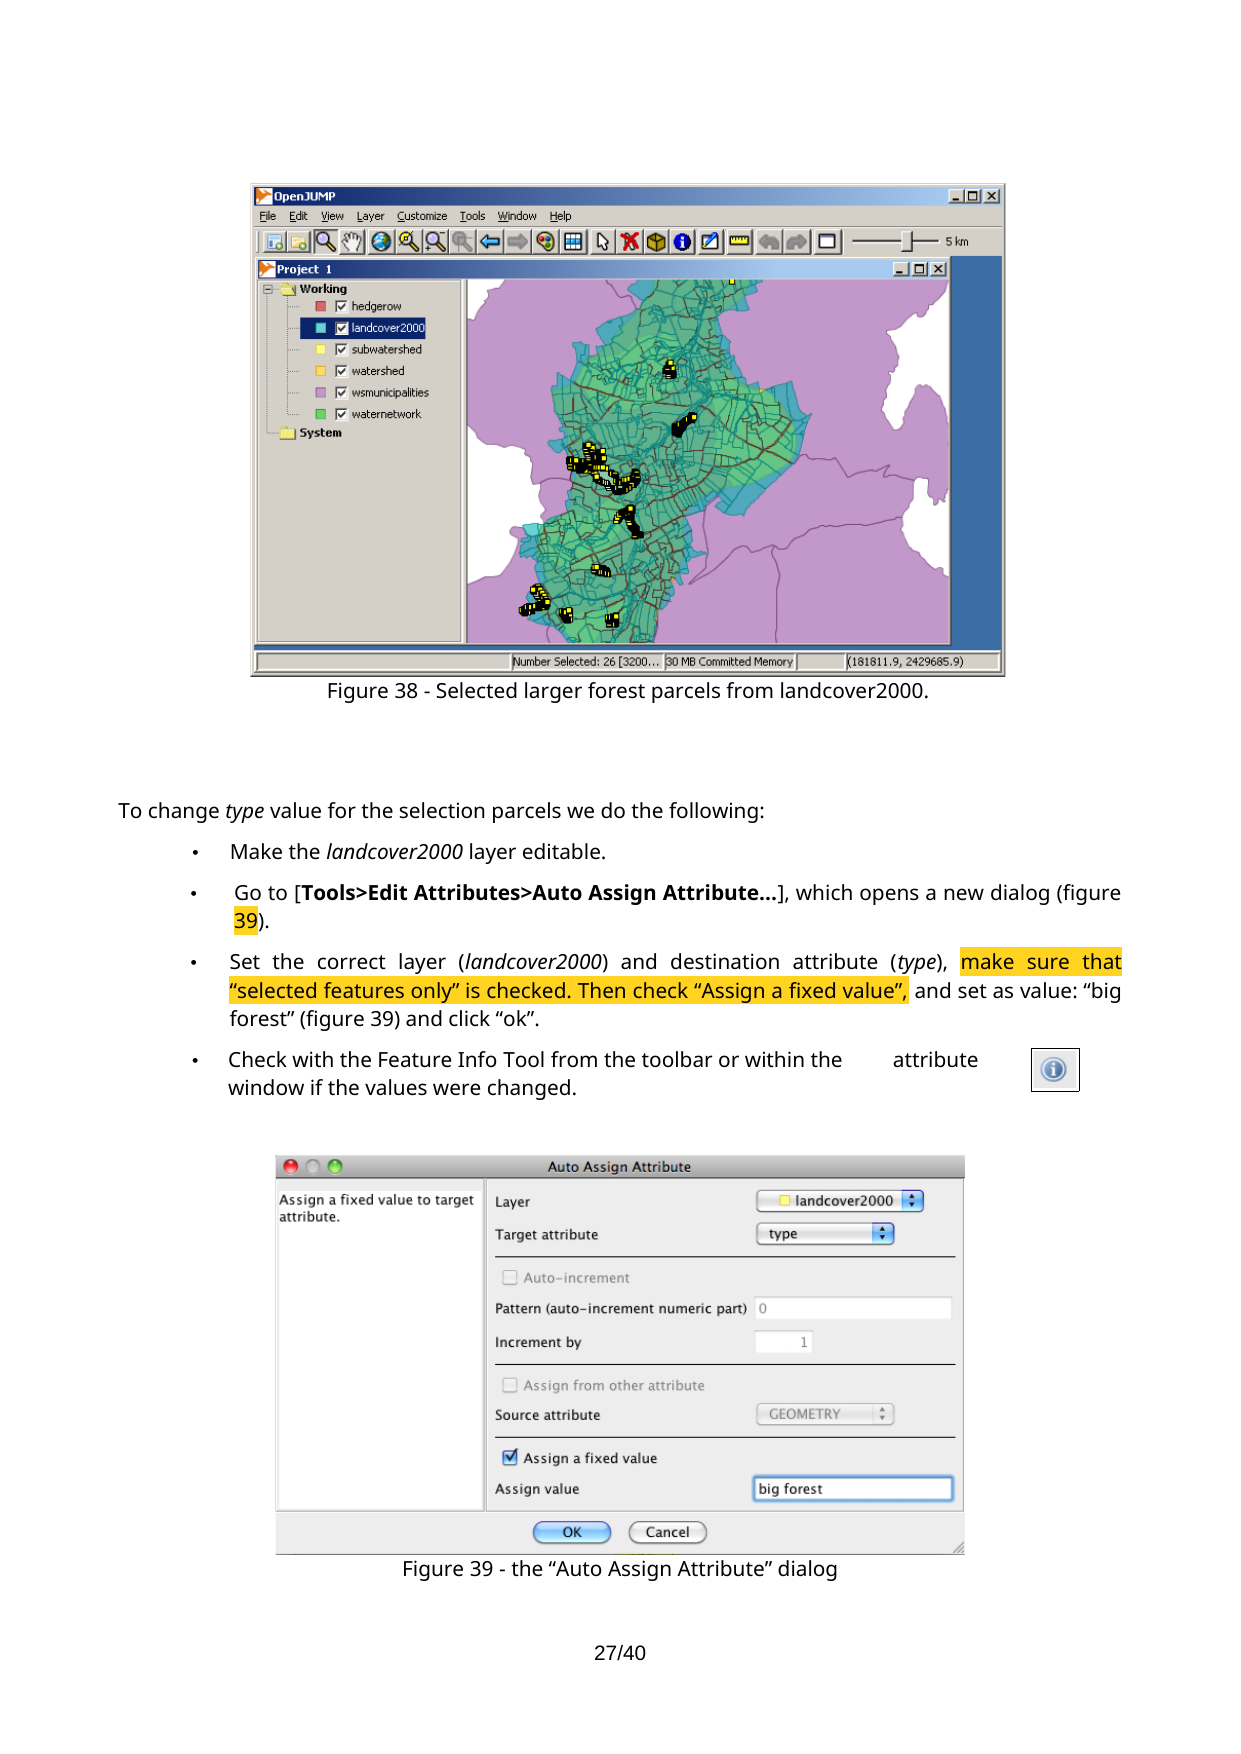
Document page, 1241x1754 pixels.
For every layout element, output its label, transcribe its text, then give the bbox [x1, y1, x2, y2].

list Check with the Feature Info Tool from the toolbar or within the attribute window if the values were changed. [192, 1045, 1122, 1102]
picture [250, 183, 1006, 677]
list Make the landcover2000 layer editable. [192, 837, 1122, 865]
picture [1033, 1051, 1077, 1088]
text Figure 38 - Selected larger forest parcels from landcover2000. [267, 677, 989, 705]
list Go to [Tools>Edit Attributes>Auto Assign Attribute...], which opens a new dialog (figure 39). [190, 878, 1122, 935]
picture [275, 1155, 965, 1555]
list Set the correct layer (landcover2000) and destination attribute (type), make sure that “selected features only” is checked. Then check “Assign a fixed value”, and set as value: “big forest” (figure 39) and click “ok”. [190, 947, 1122, 1033]
text Figure 39 - the “Auto Assign Attribute” dialog [292, 1555, 948, 1583]
list To change type value for the selection parcels we do the following: [118, 796, 1122, 824]
